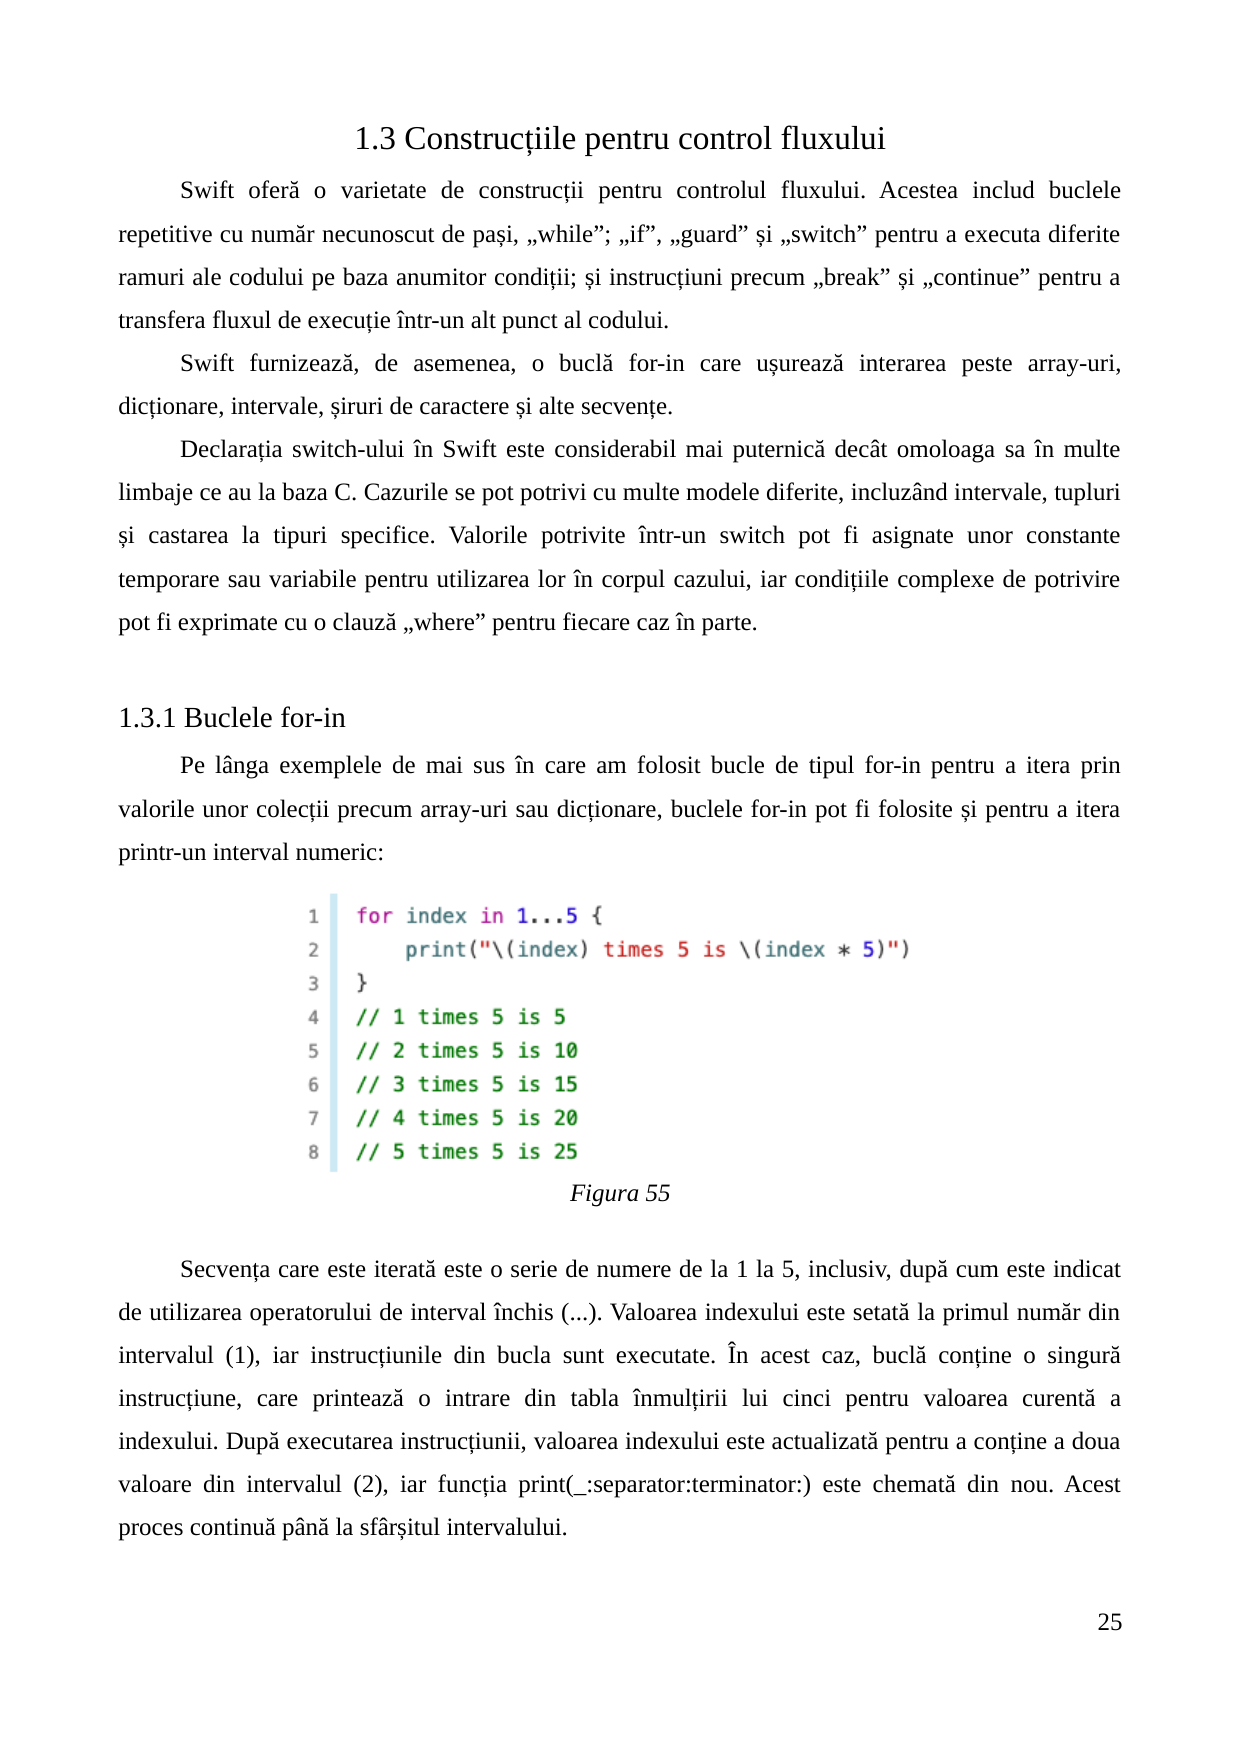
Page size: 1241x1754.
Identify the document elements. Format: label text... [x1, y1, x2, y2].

subtitle 1.3 Construcțiile pentru control fluxului [118, 118, 1122, 156]
subtitle 1.3.1 Buclele for-in [118, 700, 1122, 734]
text Pe lânga exemplele de mai sus în care am folosit bucle de tipul for-in pentru a itera prin valorile unor colecții precum array-uri sau dicționare, buclele for-in pot fi folosite și pentru a itera printr-un interval numeric: [118, 751, 1122, 866]
text Secvența care este iterată este o serie de numere de la 1 la 5, inclusiv, după cum este indicat de utilizarea operatorului de interval închis (...). Valoarea indexului este setată la primul număr din intervalul (1), iar instrucțiunile din bucla sunt executate. În acest caz, buclă conține o singură instrucțiune, care printează o intrare din tabla înmulțirii lui cinci pentru valoarea curentă a indexului. După executarea instrucțiunii, valoarea indexului este actualizată pentru a conține a doua valoare din intervalul (2), iar funcția print(_:separator:terminator:) este chemată din nou. Acest proces continuă până la sfârșitul intervalului. [118, 1254, 1122, 1541]
text Swift furnizează, de asemenea, o buclă for-in care ușurează interarea peste array-uri, dicționare, intervale, șiruri de caractere și alte secvențe. [118, 348, 1122, 420]
text Swift oferă o varietate de construcții pentru controlul fluxului. Acestea includ buclele repetitive cu număr necunoscut de pași, „while”; „if”, „guard” și „switch” pentru a executa diferite ramuri ale codului pe baza anumitor condiții; și instrucțiuni precum „break” și „continue” pentru a transfera fluxul de execuție într-un alt punct al codului. [118, 176, 1122, 334]
picture [298, 892, 942, 1178]
text Declarația switch-ului în Swift este considerabil mai puternică decât omoloaga sa în multe limbaje ce au la baza C. Cazurile se pot potrivi cu multe modele diferite, incluzând intervale, tupluri și castarea la tipuri specifice. Valorile potrivite într-un switch pot fi asignate unor constante temporare sau variabile pentru utilizarea lor în corpul cazului, iar condițiile complexe de potrivire pot fi exprimate cu o clauză „where” pentru fiecare caz în parte. [118, 434, 1122, 636]
text Figura 55 [278, 892, 962, 1207]
